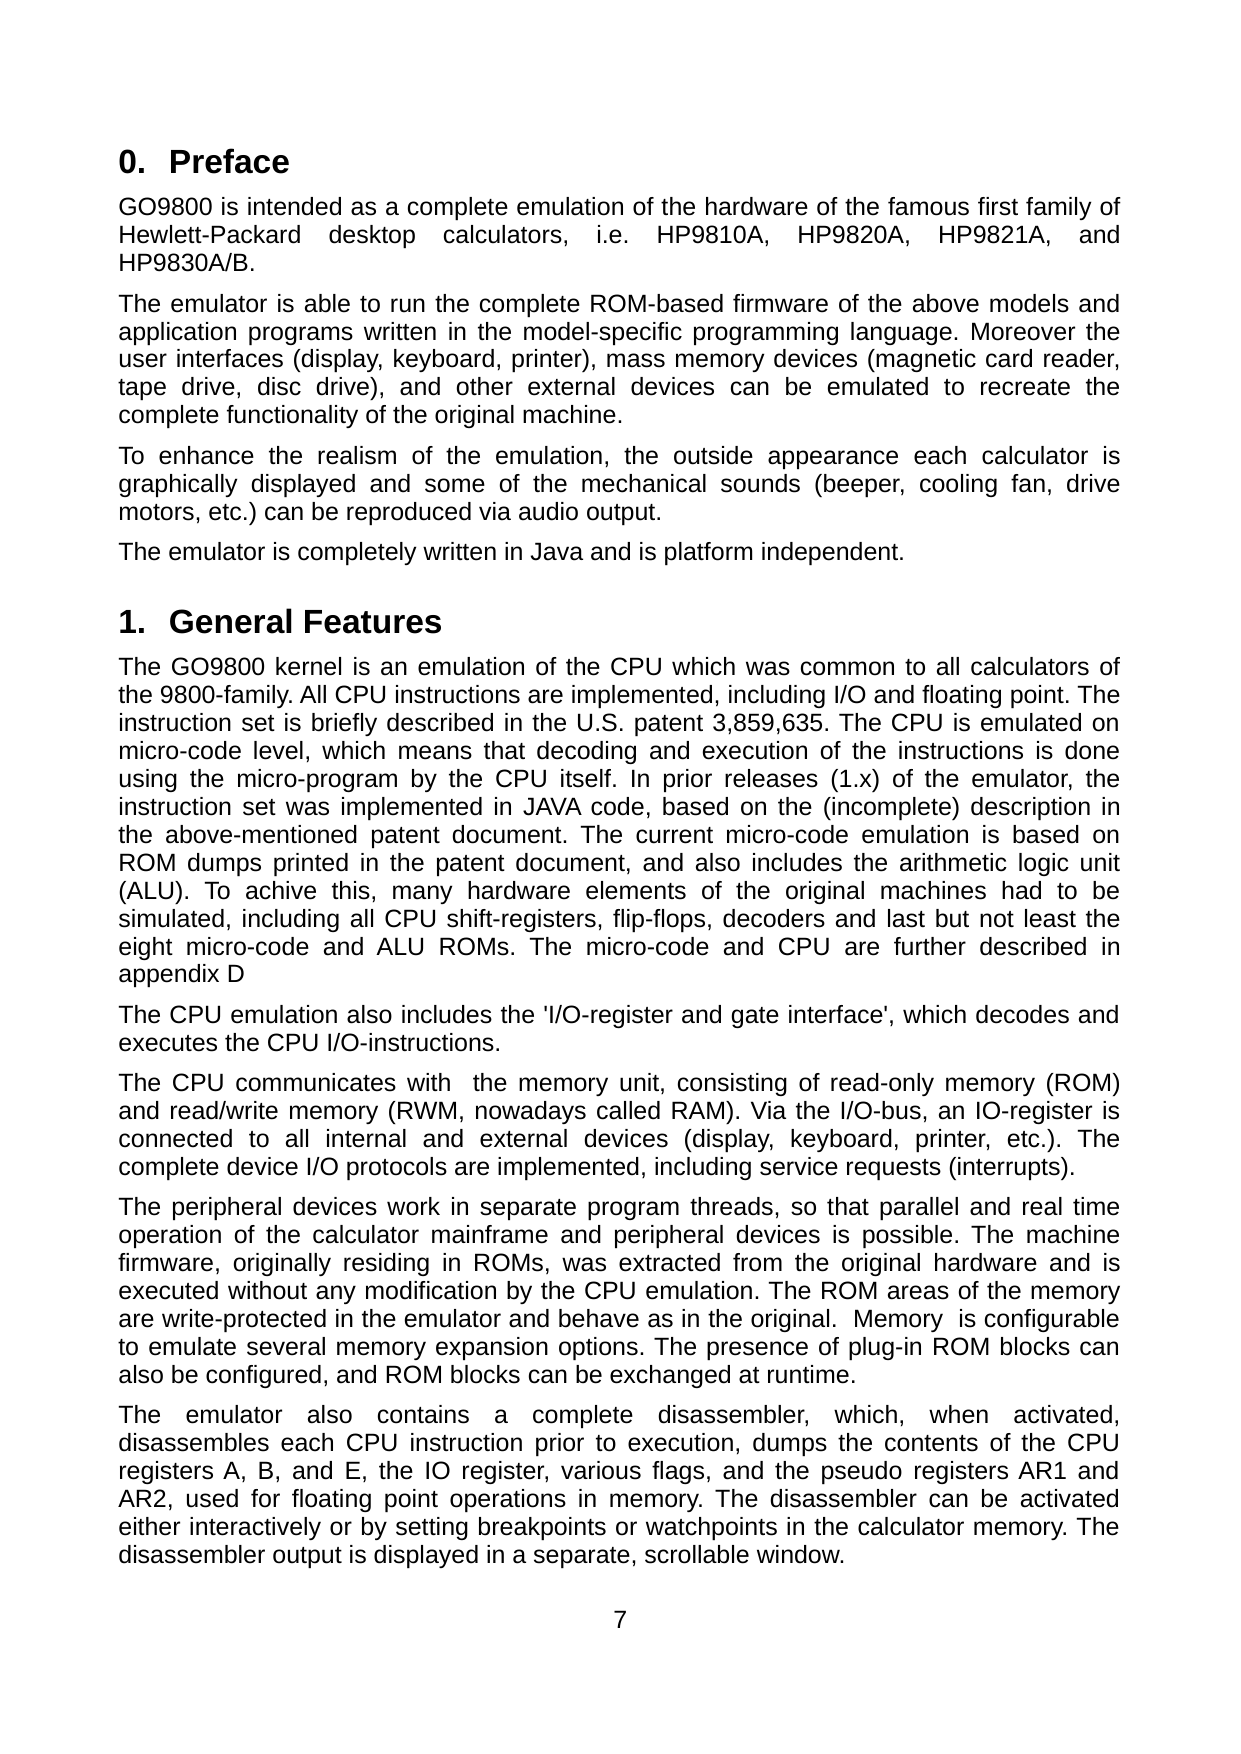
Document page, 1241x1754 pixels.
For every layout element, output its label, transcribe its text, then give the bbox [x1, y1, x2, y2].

subtitle Preface [118, 143, 1122, 181]
text The CPU communicates with the memory unit, consisting of read-only memory (ROM) and read/write memory (RWM, nowadays called RAM). Via the I/O-bus, an IO-register is connected to all internal and external devices (display, keyboard, printer, etc.). The complete device I/O protocols are implemented, including service requests (interrupts). [118, 1069, 1122, 1181]
text The emulator also contains a complete disassembler, which, when activated, disassembles each CPU instruction prior to execution, dumps the contents of the CPU registers A, B, and E, the IO register, various flags, and the pseudo registers AR1 and AR2, used for floating point operations in memory. The disassembler can be activated either interactively or by setting breakpoints or watchpoints in the calculator memory. The disassembler output is displayed in a separate, scrollable window. [118, 1401, 1122, 1568]
text The CPU emulation also includes the 'I/O-register and gate interface', which decodes and executes the CPU I/O-instructions. [118, 1001, 1122, 1056]
subtitle General Features [118, 603, 1122, 641]
text The emulator is able to run the complete ROM-based firmware of the above models and application programs written in the model-specific programming language. Moreover the user interfaces (display, keyboard, printer), mass memory devices (magnetic card reader, tape drive, disc drive), and other external devices can be emulated to recreate the complete functionality of the original machine. [118, 289, 1122, 429]
text GO9800 is intended as a complete emulation of the hardware of the famous first family of Hewlett-Packard desktop calculators, i.e. HP9810A, HP9820A, HP9821A, and HP9830A/B. [118, 193, 1122, 277]
text The emulator is completely written in Java and is platform independent. [118, 538, 1122, 566]
text The peripheral devices work in separate program threads, so that parallel and real time operation of the calculator mainframe and peripheral devices is possible. The machine firmware, originally residing in ROMs, was extracted from the original hardware and is executed without any modification by the CPU emulation. The ROM areas of the memory are write-protected in the emulator and behave as in the original. Memory is configurable to emulate several memory expansion options. The presence of plug-in ROM blocks can also be configured, and ROM blocks can be exchanged at runtime. [118, 1193, 1122, 1388]
text To enhance the realism of the emulation, the outside appearance each calculator is graphically displayed and some of the mechanical sounds (beeper, cooling fan, drive motors, etc.) can be reproduced via audio output. [118, 441, 1122, 525]
text The GO9800 kernel is an emulation of the CPU which was common to all calculators of the 9800-family. All CPU instructions are implemented, including I/O and floating point. The instruction set is briefly described in the U.S. patent 3,859,635. The CPU is emulated on micro-code level, which means that decoding and execution of the instructions is done using the micro-program by the CPU itself. In prior releases (1.x) of the emulator, the instruction set was implemented in JAVA code, based on the (incomplete) description in the above-mentioned patent document. The current micro-code emulation is based on ROM dumps printed in the patent document, and also includes the arithmetic logic unit (ALU). To achive this, many hardware elements of the original machines had to be simulated, including all CPU shift-registers, flip-flops, decoders and last but not least the eight micro-code and ALU ROMs. The micro-code and CPU are further described in appendix D. [118, 653, 1122, 988]
